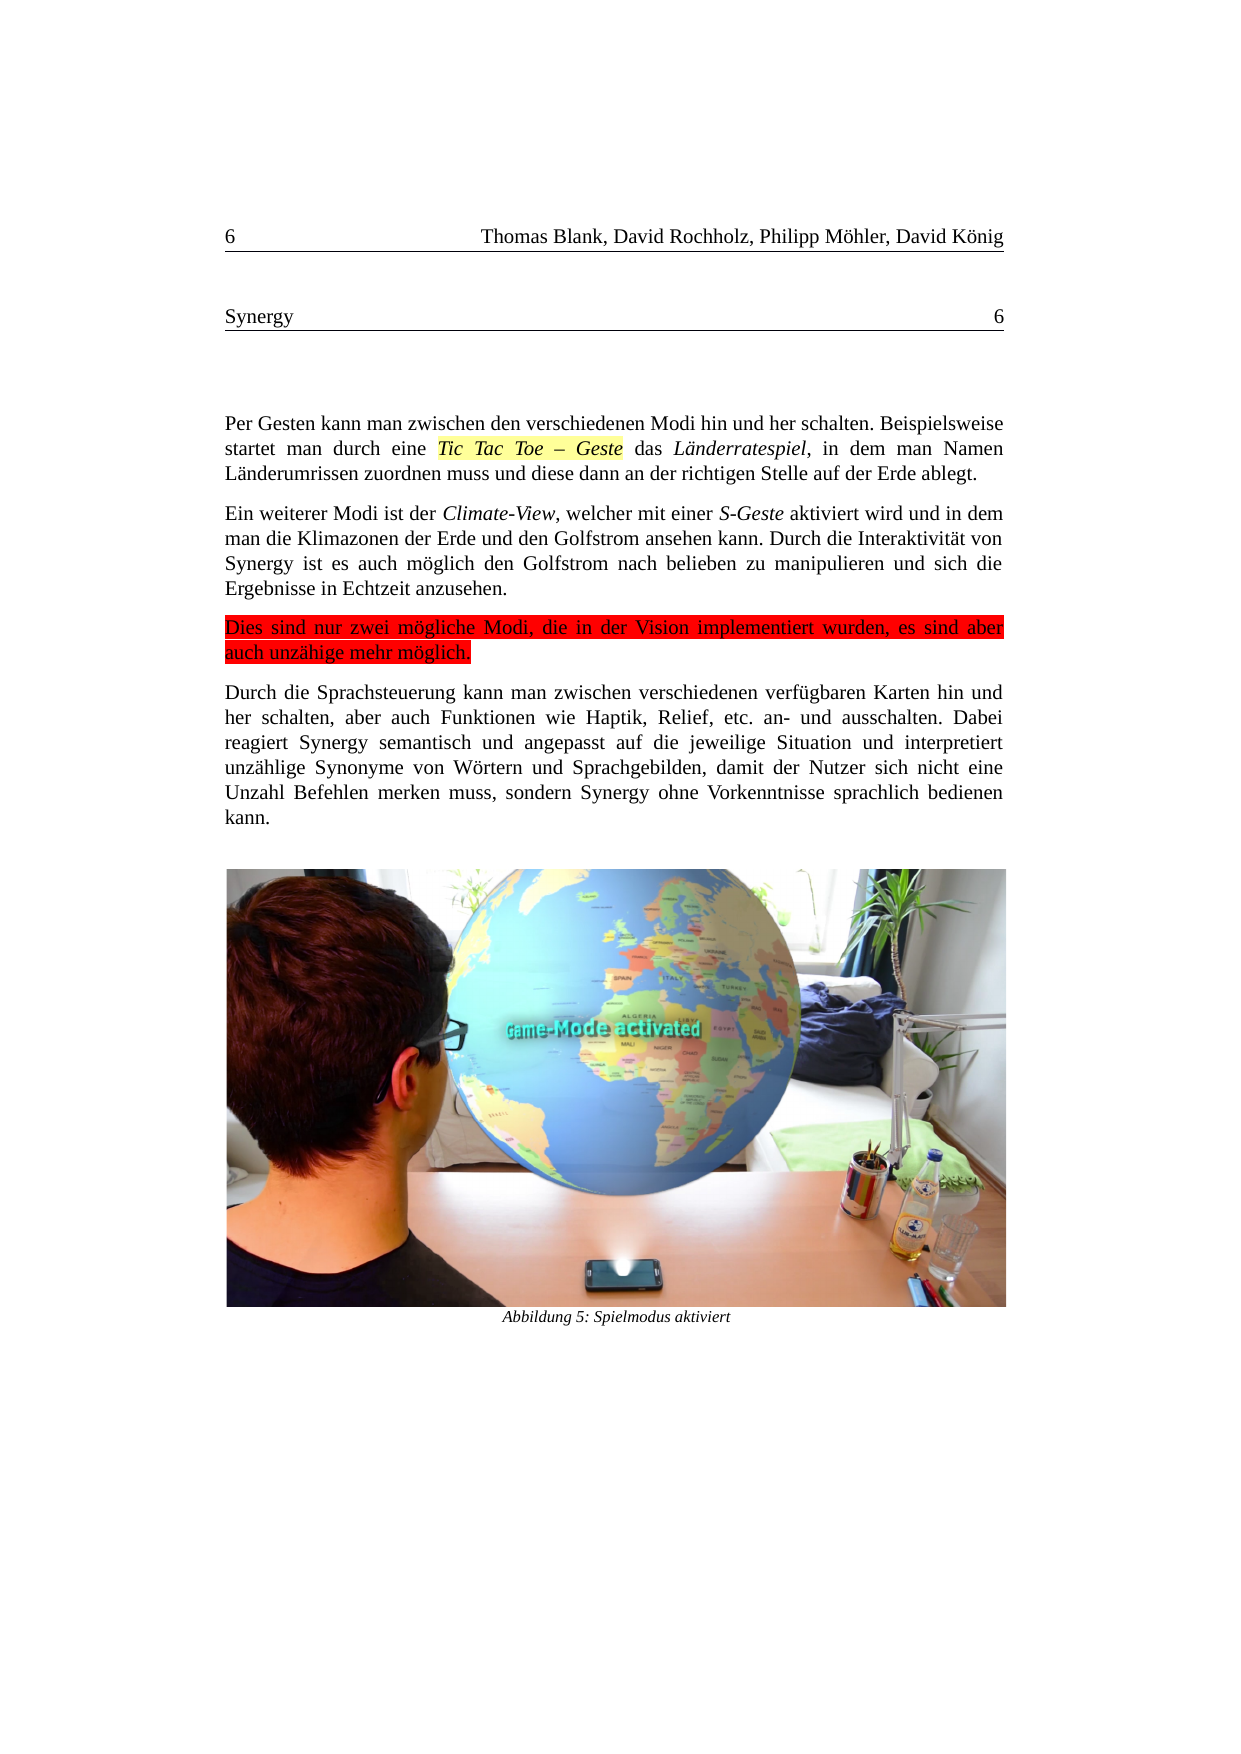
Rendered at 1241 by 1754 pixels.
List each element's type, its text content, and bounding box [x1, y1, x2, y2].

text Per Gesten kann man zwischen den verschiedenen Modi hin und her schalten. Beispielsweise startet man durch eine Tic Tac Toe – Geste das Länderratespiel, in dem man Namen Länderumrissen zuordnen muss und diese dann an der richtigen Stelle auf der Erde ablegt. [224, 410, 1004, 485]
text Ein weiterer Modi ist der Climate-View, welcher mit einer S-Geste aktiviert wird und in dem man die Klimazonen der Erde und den Golfstrom ansehen kann. Durch die Interaktivität von Synergy ist es auch möglich den Golfstrom nach belieben zu manipulieren und sich die Ergebnisse in Echtzeit anzusehen. [224, 500, 1004, 600]
text Abbildung 5: Spielmodus aktiviert [227, 1307, 1006, 1326]
text Dies sind nur zwei mögliche Modi, die in der Vision implementiert wurden, es sind aber auch unzähige mehr möglich. [224, 614, 1004, 664]
text Durch die Sprachsteuerung kann man zwischen verschiedenen verfügbaren Karten hin und her schalten, aber auch Funktionen wie Haptik, Relief, etc. an- und ausschalten. Dabei reagiert Synergy semantisch und angepasst auf die jeweilige Situation und interpretiert unzählige Synonyme von Wörtern und Sprachgebilden, damit der Nutzer sich nicht eine Unzahl Befehlen merken muss, sondern Synergy ohne Vorkenntnisse sprachlich bedienen kann. [224, 679, 1004, 829]
picture [226, 869, 1007, 1307]
